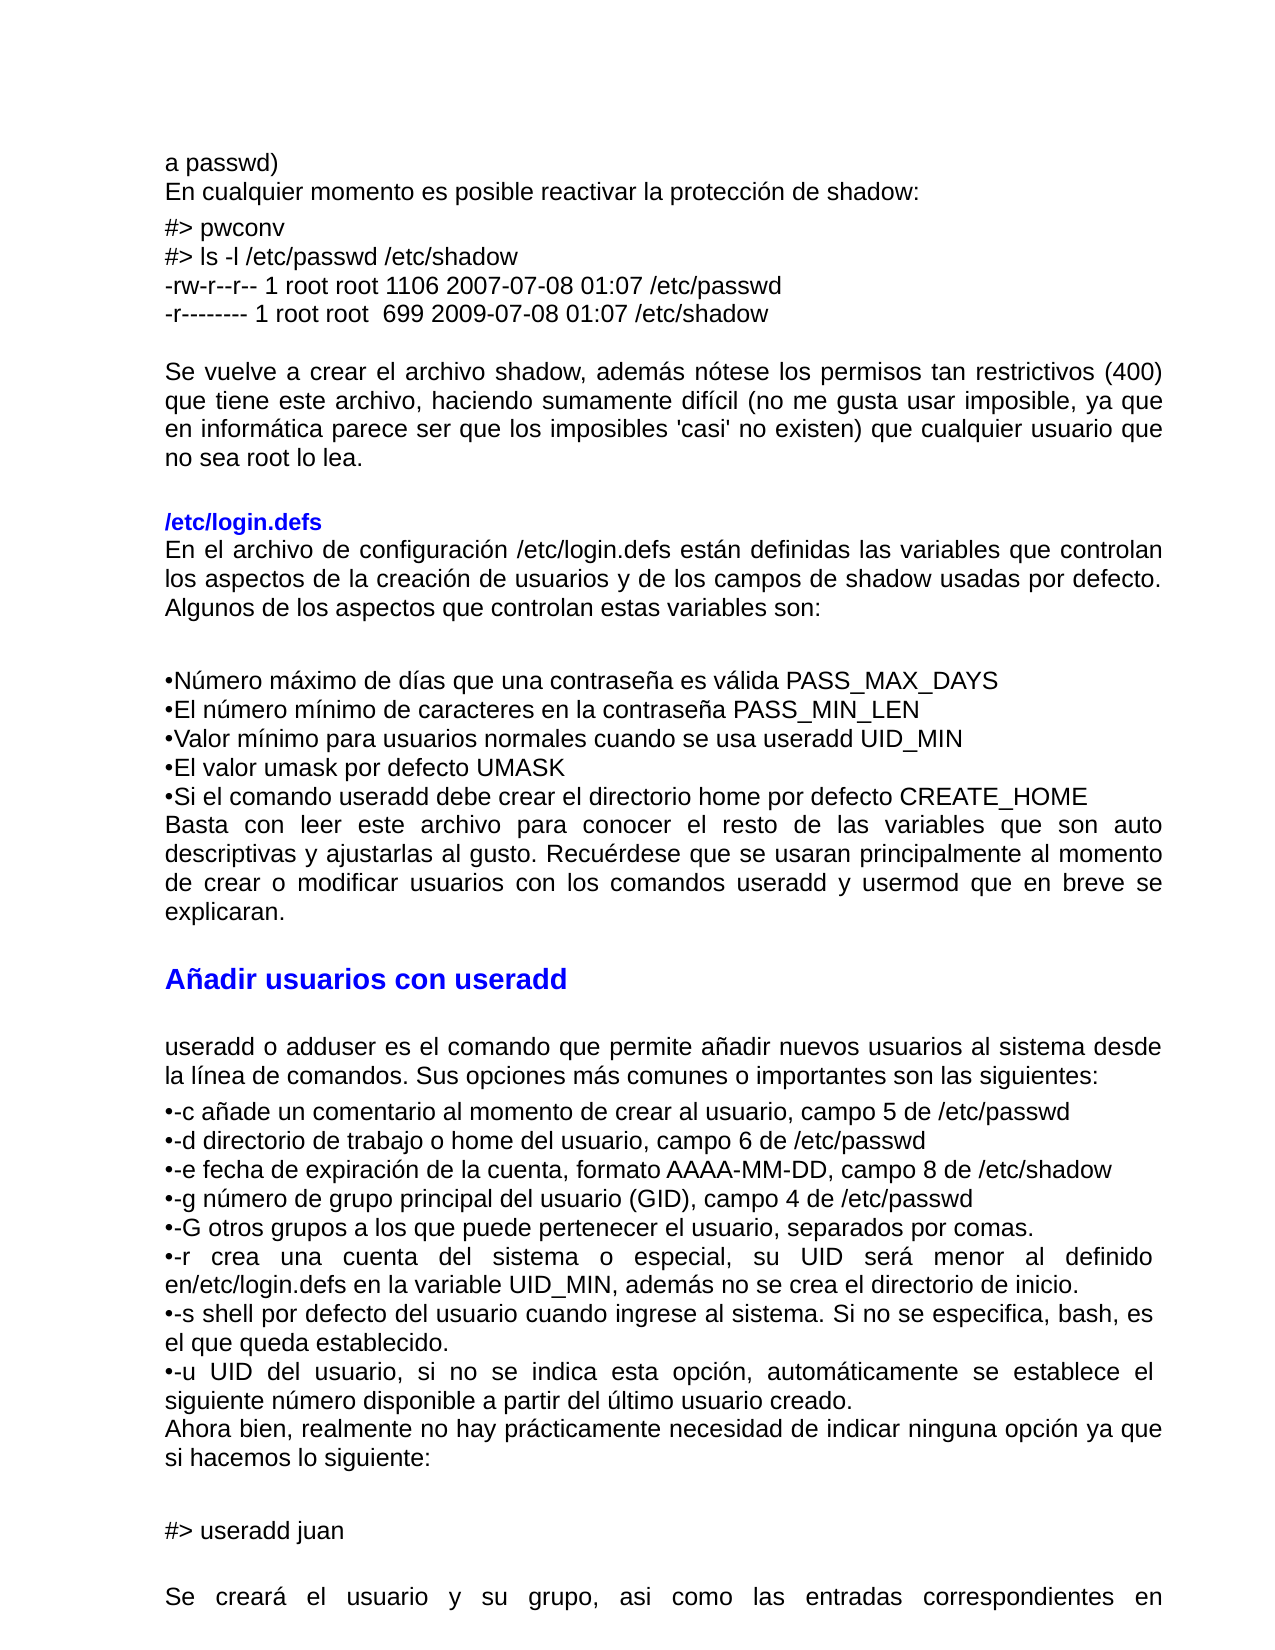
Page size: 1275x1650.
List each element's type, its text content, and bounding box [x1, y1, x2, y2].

text #> useradd juan [164, 1516, 1164, 1545]
text #> ls -l /etc/passwd /etc/shadow [164, 242, 1164, 271]
text -r-------- 1 root root 699 2009-07-08 01:07 /etc/shadow [164, 299, 1164, 328]
list -r crea una cuenta del sistema o especial, su UID será menor al definido en/etc/login.defs en la variable UID_MIN, además no se crea el directorio de inicio. [164, 1242, 1155, 1299]
text Basta con leer este archivo para conocer el resto de las variables que son auto descriptivas y ajustarlas al gusto. Recuérdese que se usaran principalmente al momento de crear o modificar usuarios con los comandos useradd y usermod que en breve se explicaran. [164, 810, 1164, 925]
list -d directorio de trabajo o home del usuario, campo 6 de /etc/passwd [164, 1126, 1155, 1155]
subtitle Añadir usuarios con useradd [164, 962, 1164, 995]
text useradd o adduser es el comando que permite añadir nuevos usuarios al sistema desde la línea de comandos. Sus opciones más comunes o importantes son las siguientes: [164, 1032, 1164, 1089]
text Ahora bien, realmente no hay prácticamente necesidad de indicar ninguna opción ya que si hacemos lo siguiente: [164, 1414, 1164, 1472]
list -G otros grupos a los que puede pertenecer el usuario, separados por comas. [164, 1213, 1155, 1242]
subtitle /etc/login.defs [164, 508, 1164, 535]
text -rw-r--r-- 1 root root 1106 2007-07-08 01:07 /etc/passwd [164, 271, 1164, 299]
list El número mínimo de caracteres en la contraseña PASS_MIN_LEN [164, 695, 1155, 724]
list -s shell por defecto del usuario cuando ingrese al sistema. Si no se especifica, bash, es el que queda establecido. [164, 1299, 1155, 1357]
text a passwd) [164, 148, 1164, 177]
list Si el comando useradd debe crear el directorio home por defecto CREATE_HOME [164, 781, 1155, 810]
list Valor mínimo para usuarios normales cuando se usa useradd UID_MIN [164, 724, 1155, 753]
list -c añade un comentario al momento de crear al usuario, campo 5 de /etc/passwd [164, 1097, 1155, 1126]
text Se vuelve a crear el archivo shadow, además nótese los permisos tan restrictivos (400) que tiene este archivo, haciendo sumamente difícil (no me gusta usar imposible, ya que en informática parece ser que los imposibles 'casi' no existen) que cualquier usuario que no sea root lo lea. [164, 357, 1164, 472]
list Número máximo de días que una contraseña es válida PASS_MAX_DAYS [164, 666, 1155, 695]
text Se creará el usuario y su grupo, asi como las entradas correspondientes en [164, 1582, 1164, 1610]
list -g número de grupo principal del usuario (GID), campo 4 de /etc/passwd [164, 1184, 1155, 1213]
text #> pwconv [164, 213, 1164, 242]
text En cualquier momento es posible reactivar la protección de shadow: [164, 177, 1164, 205]
list -e fecha de expiración de la cuenta, formato AAAA-MM-DD, campo 8 de /etc/shadow [164, 1155, 1155, 1184]
list -u UID del usuario, si no se indica esta opción, automáticamente se establece el siguiente número disponible a partir del último usuario creado. [164, 1357, 1155, 1414]
list El valor umask por defecto UMASK [164, 753, 1155, 781]
text En el archivo de configuración /etc/login.defs están definidas las variables que controlan los aspectos de la creación de usuarios y de los campos de shadow usadas por defecto. Algunos de los aspectos que controlan estas variables son: [164, 535, 1164, 622]
